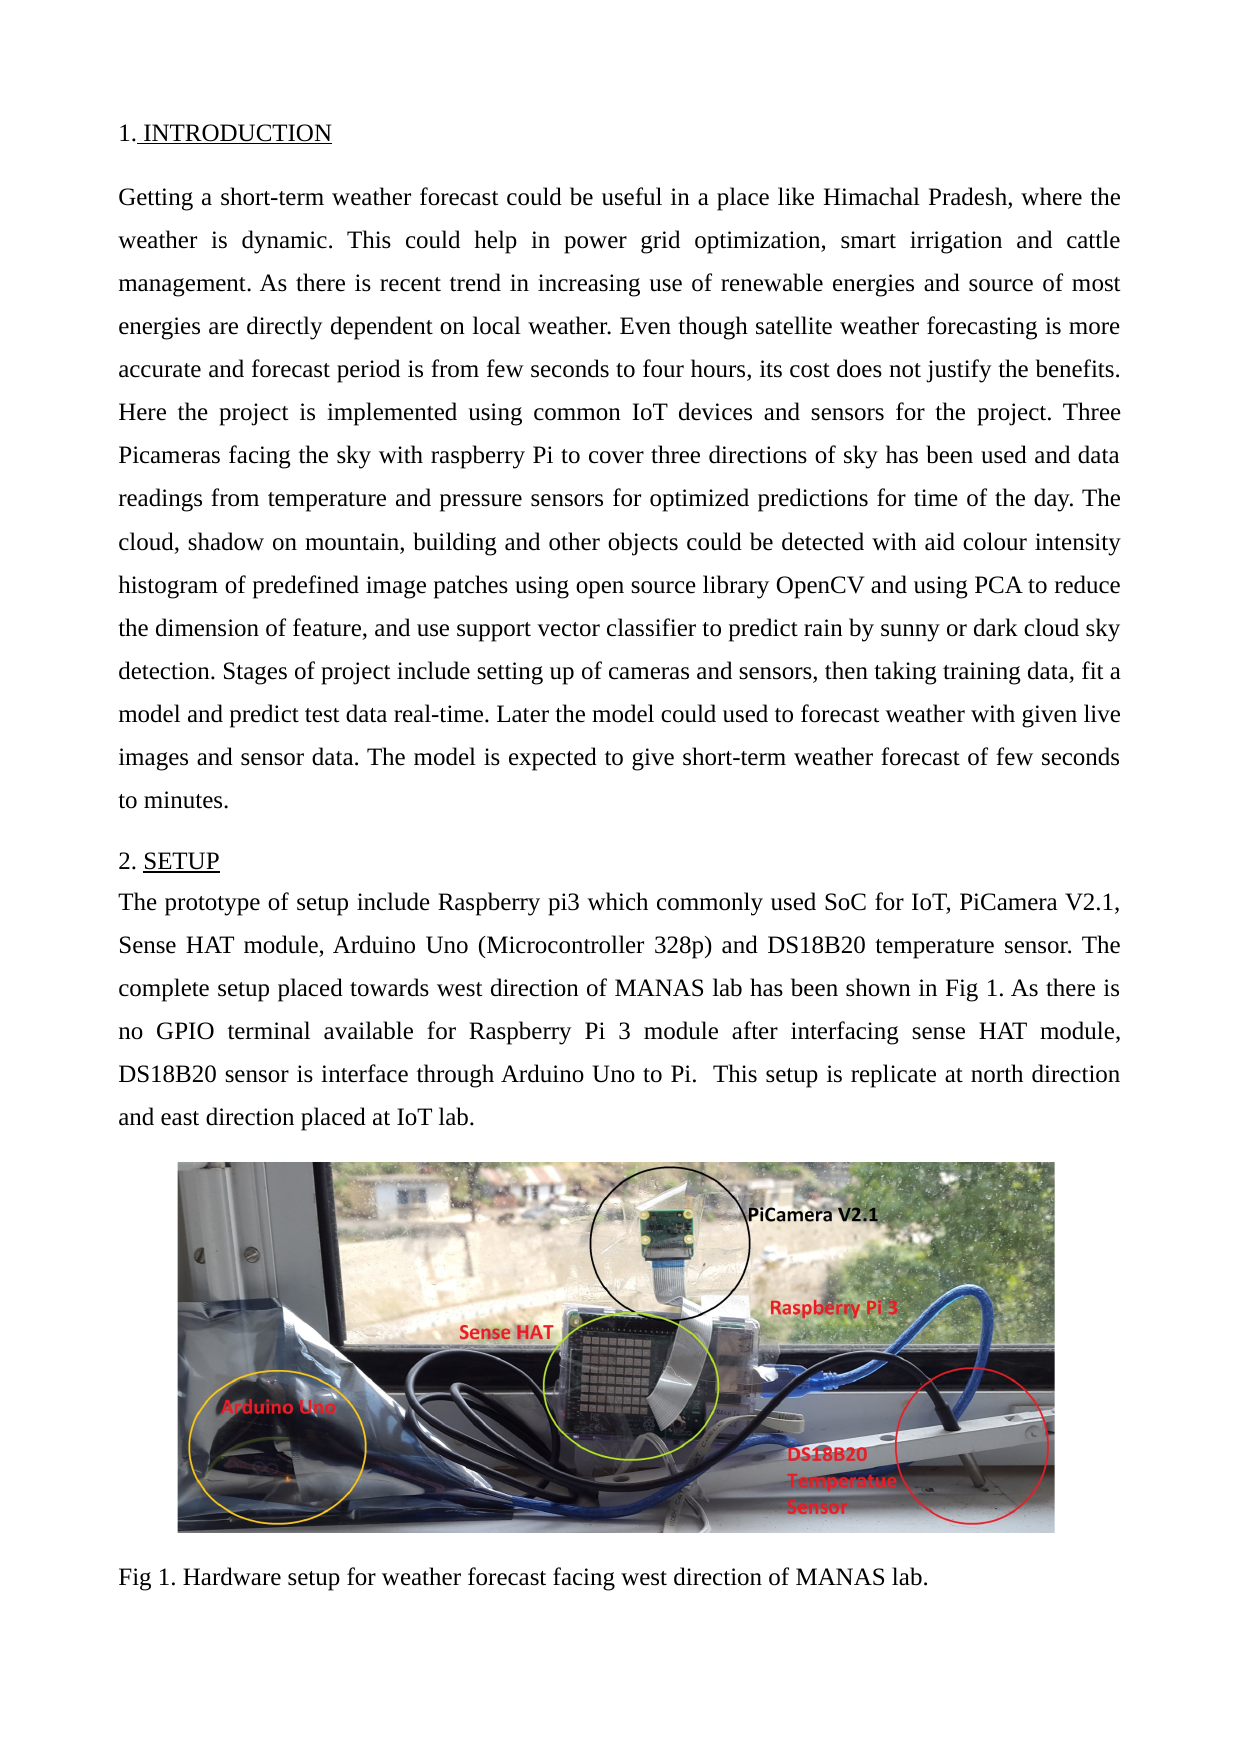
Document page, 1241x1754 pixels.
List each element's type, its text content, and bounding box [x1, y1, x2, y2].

picture [177, 1162, 1055, 1533]
text Fig 1. Hardware setup for weather forecast facing west direction of MANAS lab. [118, 1562, 1122, 1590]
text 1. INTRODUCTION [118, 118, 1122, 147]
text Getting a short-term weather forecast could be useful in a place like Himachal Pradesh, where the weather is dynamic. This could help in power grid optimization, smart irrigation and cattle management. As there is recent trend in increasing use of renewable energies and source of most energies are directly dependent on local weather. Even though satellite weather forecasting is more accurate and forecast period is from few seconds to four hours, its cost does not justify the benefits. Here the project is implemented using common IoT devices and sensors for the project. Three Picameras facing the sky with raspberry Pi to cover three directions of sky has been used and data readings from temperature and pressure sensors for optimized predictions for time of the day. The cloud, shadow on mountain, building and other objects could be detected with aid colour intensity histogram of predefined image patches using open source library OpenCV and using PCA to reduce the dimension of feature, and use support vector classifier to predict rain by sunny or dark cloud sky detection. Stages of project include setting up of cameras and sensors, then taking training data, fit a model and predict test data real-time. Later the model could used to forecast weather with given live images and sensor data. The model is expected to give short-term weather forecast of few seconds to minutes. [118, 182, 1122, 814]
text 2. SETUP [118, 846, 1122, 875]
text The prototype of setup include Raspberry pi3 which commonly used SoC for IoT, PiCamera V2.1, Sense HAT module, Arduino Uno (Microcontroller 328p) and DS18B20 temperature sensor. The complete setup placed towards west direction of MANAS lab has been shown in Fig 1. As there is no GPIO terminal available for Raspberry Pi 3 module after interfacing sense HAT module, DS18B20 sensor is interface through Arduino Uno to Pi. This setup is replicate at north direction and east direction placed at IoT lab. [118, 887, 1122, 1131]
